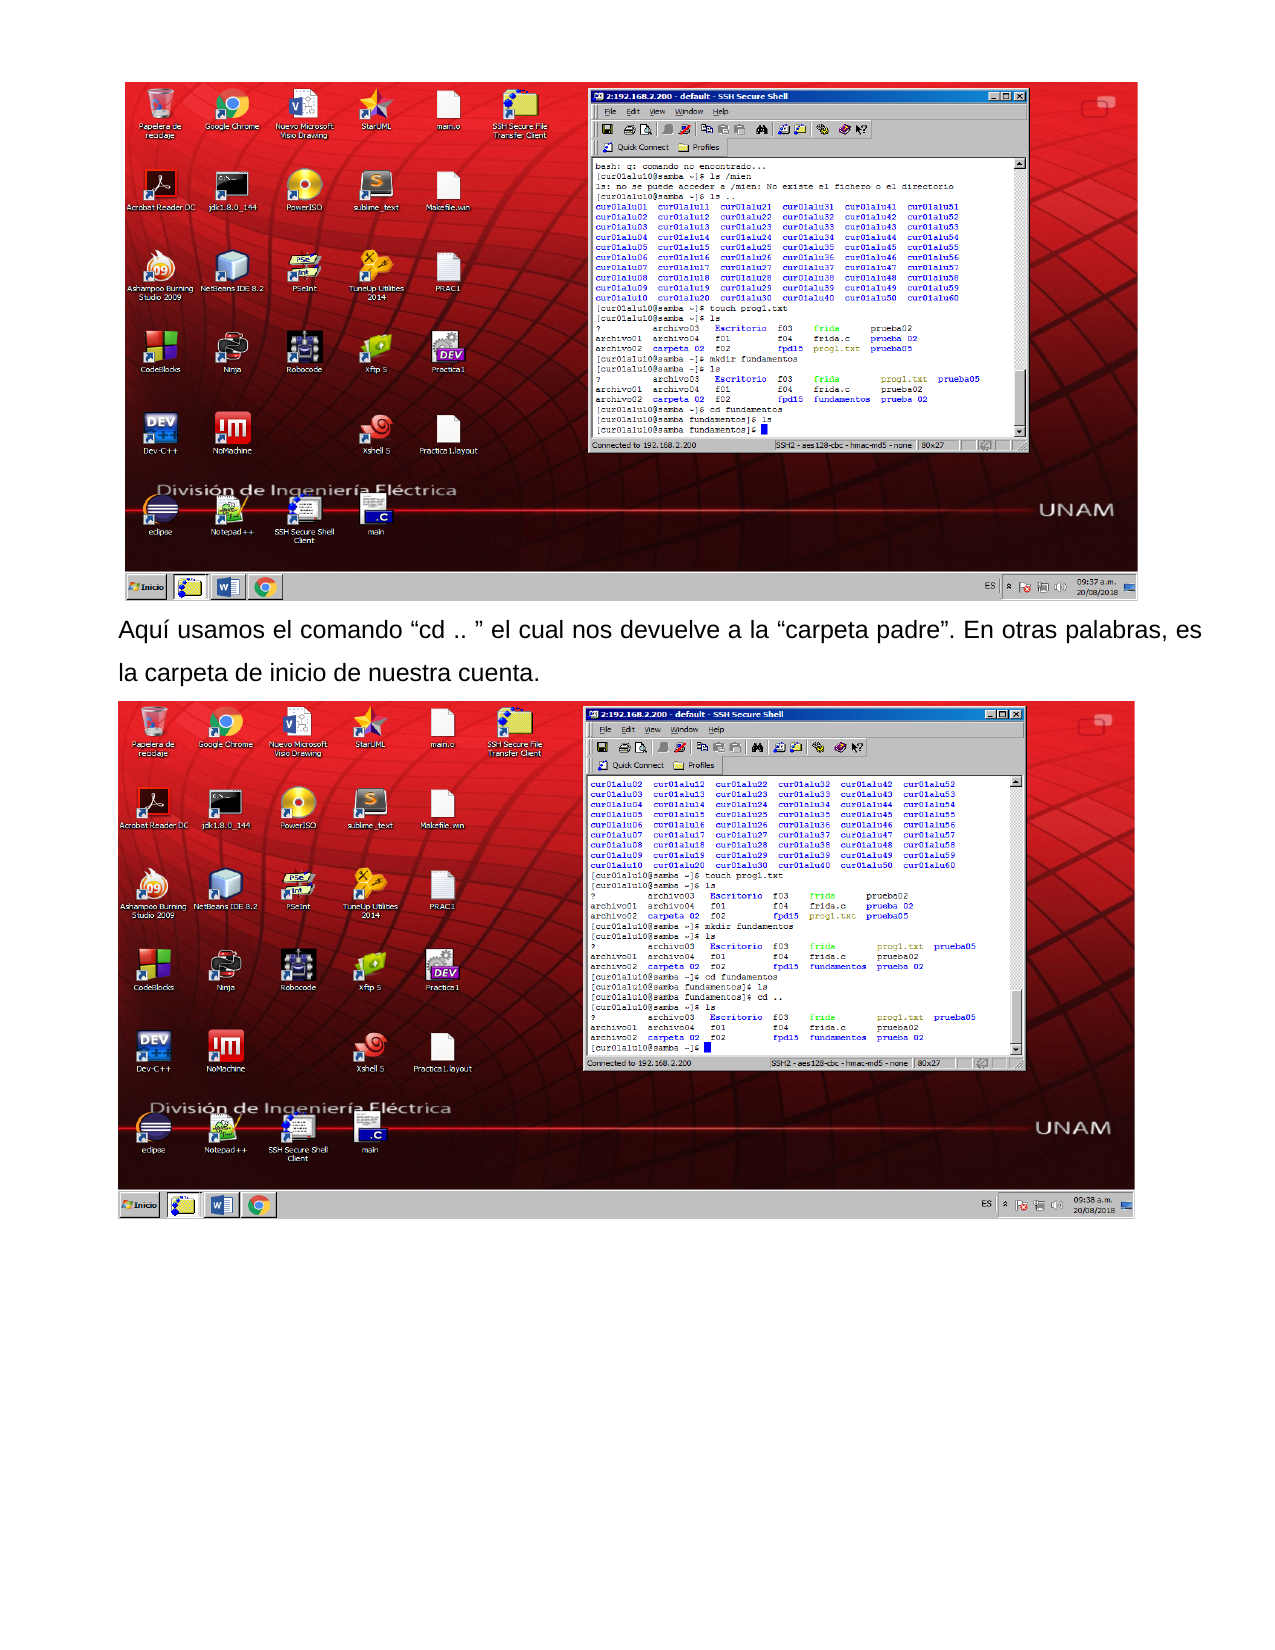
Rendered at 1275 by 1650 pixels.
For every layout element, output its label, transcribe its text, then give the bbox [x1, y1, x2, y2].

text Aquí usamos el comando “cd .. ” el cual nos devuelve a la “carpeta padre”. En otras palabras, es la carpeta de inicio de nuestra cuenta. [118, 615, 1205, 687]
